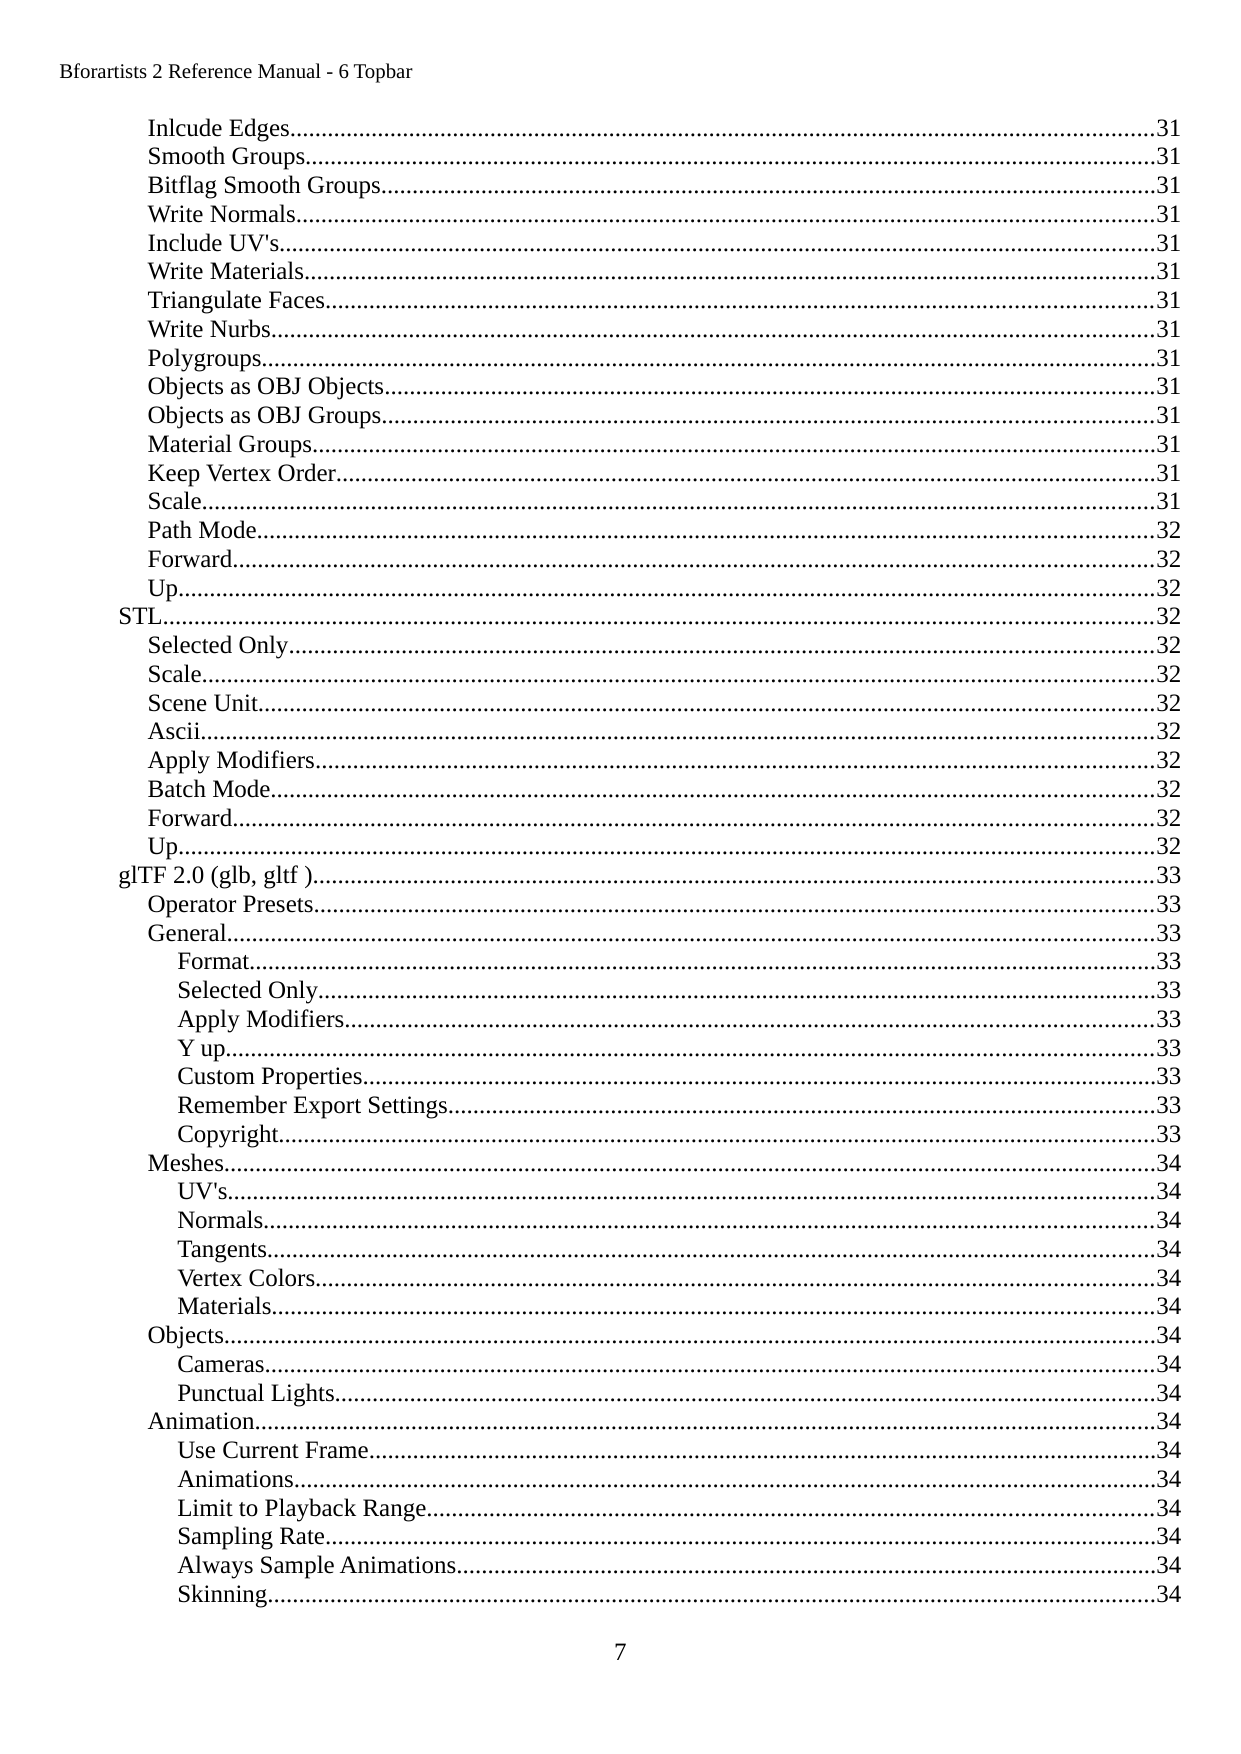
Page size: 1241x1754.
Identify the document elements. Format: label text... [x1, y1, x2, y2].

text Selected Only 32 [147, 630, 1181, 659]
text Write Materials 31 [147, 256, 1181, 285]
text Sampling Rate 34 [177, 1521, 1181, 1550]
text Smooth Groups 31 [147, 141, 1181, 170]
text Materials 34 [177, 1291, 1181, 1320]
text Animations 34 [177, 1464, 1181, 1493]
text Triangulate Faces 31 [147, 285, 1181, 314]
text Selected Only 33 [177, 975, 1181, 1004]
text Meshes 34 [147, 1148, 1181, 1176]
text Material Groups 31 [147, 429, 1181, 458]
text Forward 32 [147, 544, 1181, 573]
text Batch Mode 32 [147, 774, 1181, 803]
text glTF 2.0 (glb, gltf ) 33 [118, 860, 1181, 889]
text Copyright 33 [177, 1119, 1181, 1148]
text Write Nurbs 31 [147, 314, 1181, 343]
text Cameras 34 [177, 1349, 1181, 1378]
text Up 32 [147, 573, 1181, 601]
text Forward 32 [147, 803, 1181, 831]
text STL 32 [118, 601, 1181, 630]
text Inlcude Edges 31 [147, 113, 1181, 141]
text Use Current Frame 34 [177, 1435, 1181, 1464]
text Always Sample Animations 34 [177, 1550, 1181, 1579]
text Punctual Lights 34 [177, 1378, 1181, 1406]
text Up 32 [147, 831, 1181, 860]
text Tangents 34 [177, 1234, 1181, 1263]
text Remember Export Settings 33 [177, 1090, 1181, 1119]
text Normals 34 [177, 1205, 1181, 1234]
text Keep Vertex Order 31 [147, 458, 1181, 486]
text Ascii 32 [147, 716, 1181, 745]
text Operator Presets 33 [147, 889, 1181, 918]
text Scale 31 [147, 486, 1181, 515]
text General 33 [147, 918, 1181, 946]
text Skinning 34 [177, 1579, 1181, 1608]
text Vertex Colors 34 [177, 1263, 1181, 1291]
text Animation 34 [147, 1406, 1181, 1435]
text Objects as OBJ Groups 31 [147, 400, 1181, 429]
text Objects 34 [147, 1320, 1181, 1349]
text Scale 32 [147, 659, 1181, 688]
text Scene Unit 32 [147, 688, 1181, 716]
text Objects as OBJ Objects 31 [147, 371, 1181, 400]
text UV's 34 [177, 1176, 1181, 1205]
text Polygroups 31 [147, 343, 1181, 371]
text Write Normals 31 [147, 199, 1181, 228]
text Apply Modifiers 33 [177, 1004, 1181, 1033]
text Custom Properties 33 [177, 1061, 1181, 1090]
text Include UV's 31 [147, 228, 1181, 256]
text Y up 33 [177, 1033, 1181, 1061]
text Apply Modifiers 32 [147, 745, 1181, 774]
text Format 33 [177, 946, 1181, 975]
text Bitflag Smooth Groups 31 [147, 170, 1181, 199]
text Path Mode 32 [147, 515, 1181, 544]
text Limit to Playback Range 34 [177, 1493, 1181, 1521]
